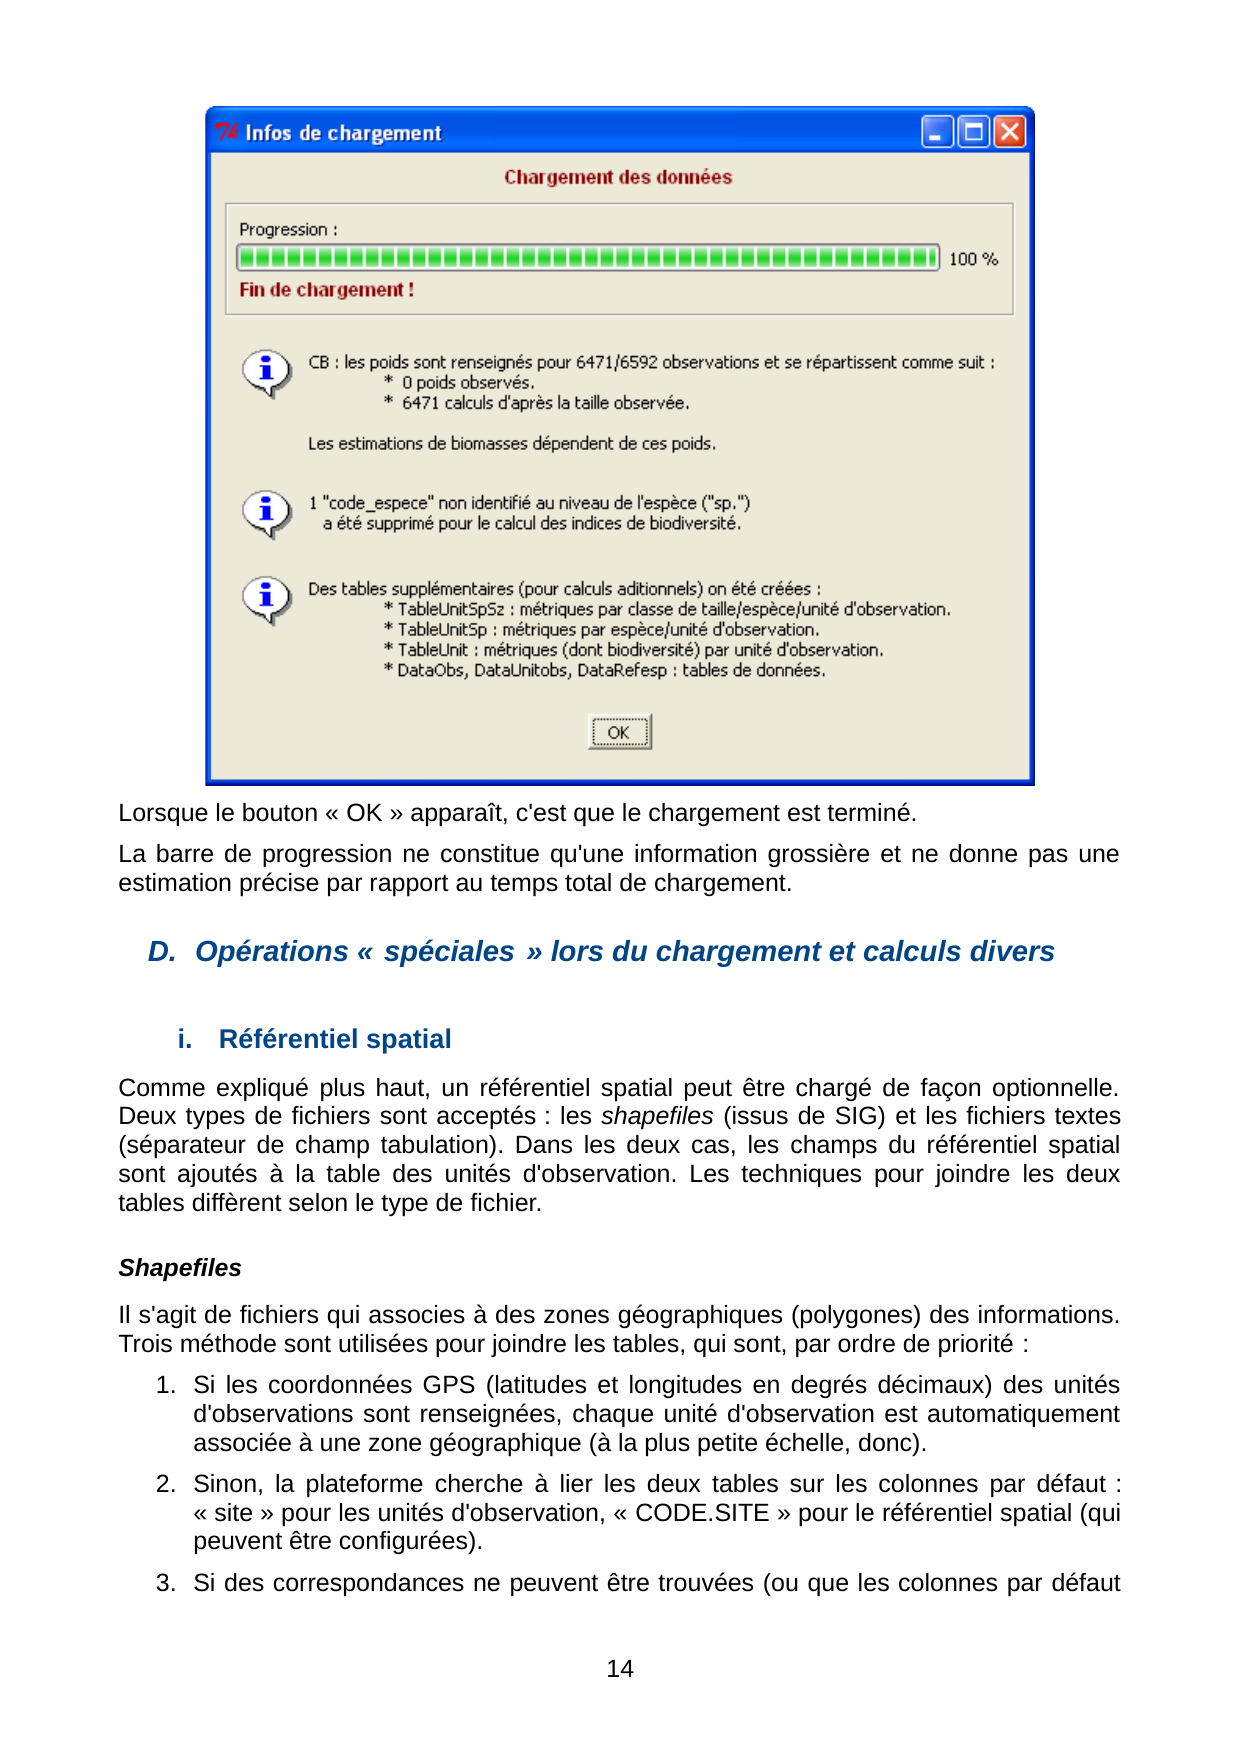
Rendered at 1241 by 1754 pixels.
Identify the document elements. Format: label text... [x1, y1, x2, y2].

picture [205, 106, 1035, 786]
text Lorsque le bouton « OK » apparaît, c'est que le chargement est terminé. [118, 798, 1122, 827]
list Si les coordonnées GPS (latitudes et longitudes en degrés décimaux) des unités d'observations sont renseignées, chaque unité d'observation est automatiquement associée à une zone géographique (à la plus petite échelle, donc). [156, 1370, 1122, 1456]
text Comme expliqué plus haut, un référentiel spatial peut être chargé de façon optionnelle. Deux types de fichiers sont acceptés : les shapefiles (issus de SIG) et les fichiers textes (séparateur de champ tabulation). Dans les deux cas, les champs du référentiel spatial sont ajoutés à la table des unités d'observation. Les techniques pour joindre les deux tables diffèrent selon le type de fichier. [118, 1072, 1122, 1216]
subtitle Shapefiles [118, 1253, 1122, 1282]
subtitle Référentiel spatial [177, 1023, 1122, 1054]
list Si des correspondances ne peuvent être trouvées (ou que les colonnes par défaut [156, 1567, 1122, 1596]
list Sinon, la plateforme cherche à lier les deux tables sur les colonnes par défaut : « site » pour les unités d'observation, « CODE.SITE » pour le référentiel spatial (qui peuvent être configurées). [156, 1469, 1122, 1555]
text Il s'agit de fichiers qui associes à des zones géographiques (polygones) des informations. Trois méthode sont utilisées pour joindre les tables, qui sont, par ordre de priorité : [118, 1300, 1122, 1358]
text La barre de progression ne constitue qu'une information grossière et ne donne pas une estimation précise par rapport au temps total de chargement. [118, 839, 1122, 897]
subtitle Opérations « spéciales » lors du chargement et calculs divers [148, 934, 1122, 968]
